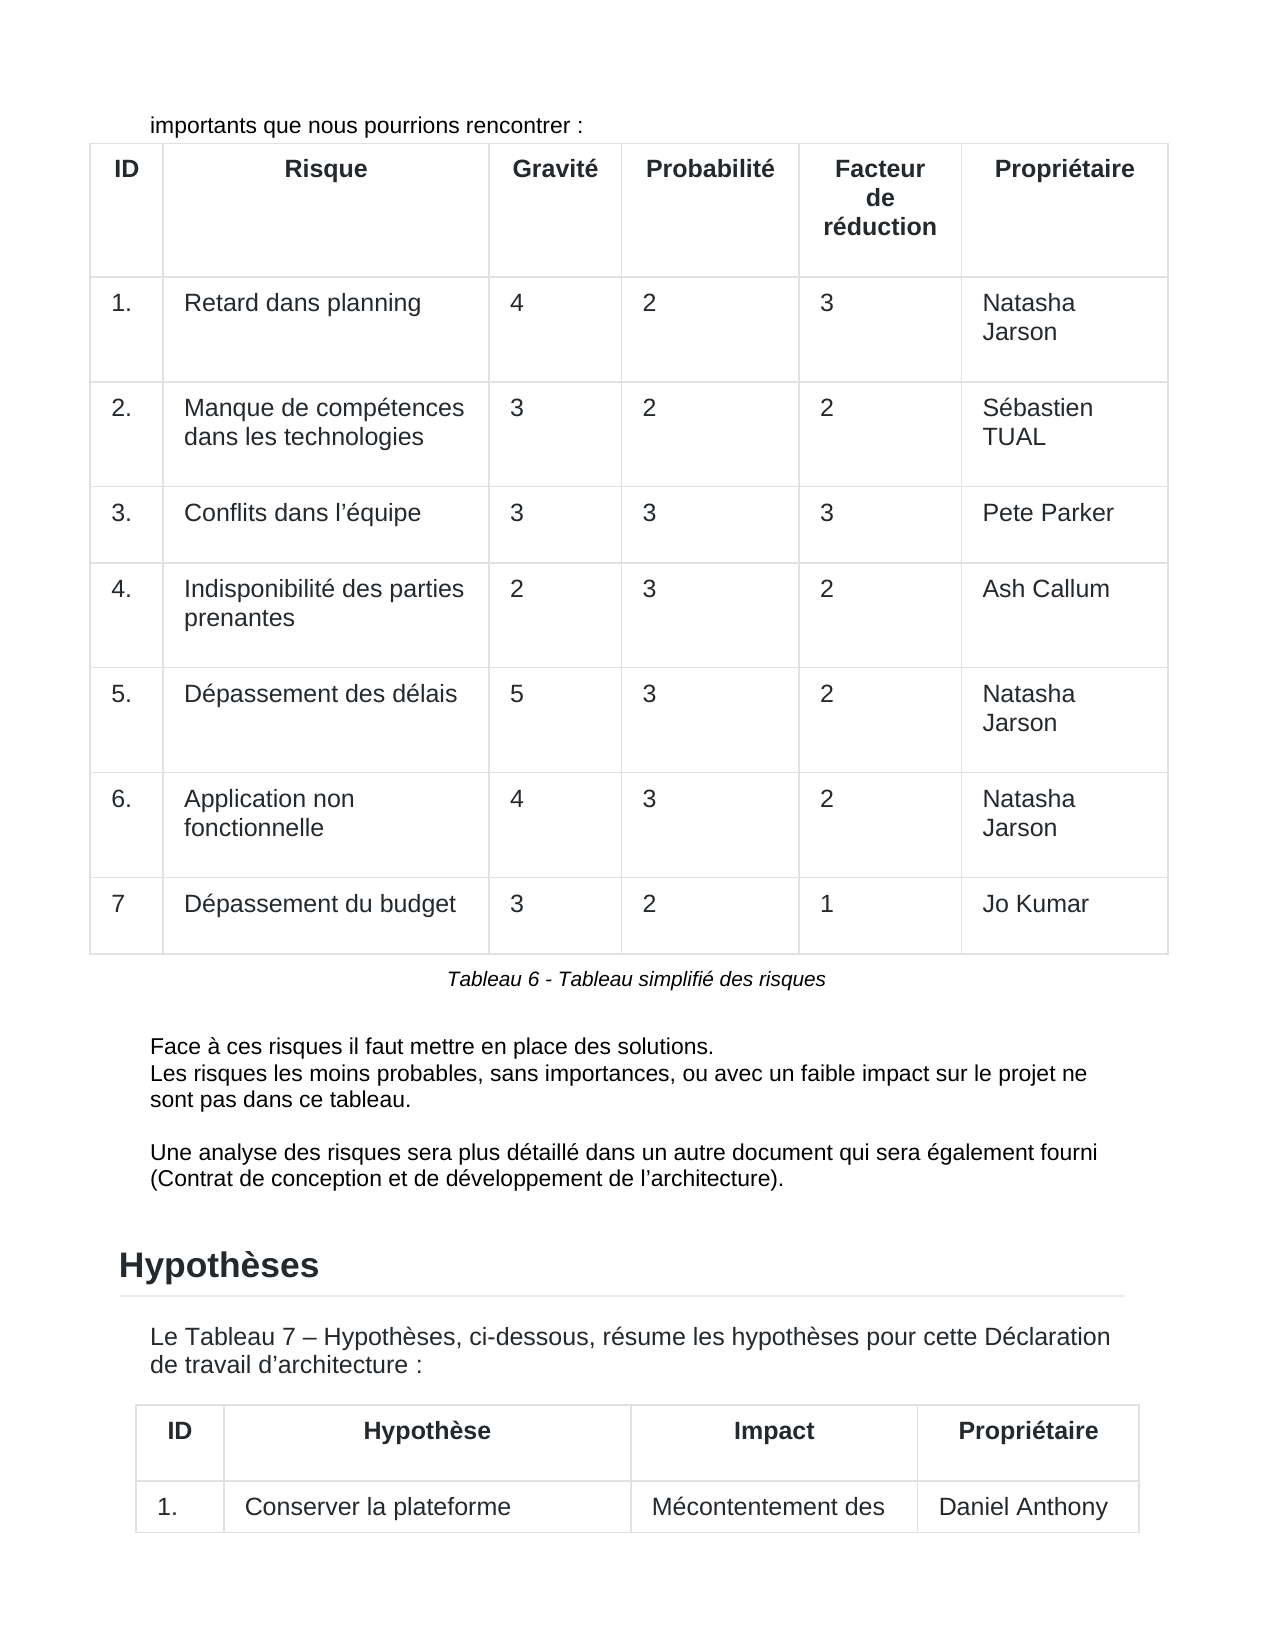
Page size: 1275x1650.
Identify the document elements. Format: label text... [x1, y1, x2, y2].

table_cell Conflits dans l’équipe [164, 487, 488, 562]
table_cell 7 [91, 878, 162, 953]
table_cell 2 [800, 773, 961, 877]
text Les risques les moins probables, sans importances, ou avec un faible impact sur le projet ne sont pas dans ce tableau. [150, 1059, 1125, 1112]
table_cell Natasha Jarson [962, 668, 1167, 772]
table_cell 4. [91, 564, 162, 667]
table_cell 3 [622, 773, 798, 877]
table_cell 2 [800, 383, 961, 486]
table_cell Natasha Jarson [962, 773, 1167, 877]
table_cell Sébastien TUAL [962, 383, 1167, 486]
table_header ID [91, 144, 162, 276]
table_header Facteur de réduction [800, 144, 961, 276]
table_header Propriétaire [918, 1406, 1138, 1480]
table_cell 2 [800, 668, 961, 772]
table_cell 2 [622, 878, 798, 953]
table_cell Jo Kumar [962, 878, 1167, 953]
table_cell 3 [490, 878, 621, 953]
table_cell 2. [91, 383, 162, 486]
text importants que nous pourrions rencontrer : [150, 112, 1125, 138]
table_cell Manque de compétences dans les technologies [164, 383, 488, 486]
subtitle Hypothèses [119, 1244, 1125, 1295]
table_cell Daniel Anthony [918, 1482, 1138, 1532]
table_cell Pete Parker [962, 487, 1167, 562]
table_cell 3 [800, 487, 961, 562]
table_cell 4 [490, 278, 621, 381]
table_cell 3 [622, 564, 798, 667]
table_cell 2 [622, 383, 798, 486]
table_cell Conserver la plateforme [225, 1482, 630, 1532]
table_header Gravité [490, 144, 621, 276]
table_cell 4 [490, 773, 621, 877]
table_cell Dépassement des délais [164, 668, 488, 772]
table_cell 1 [800, 878, 961, 953]
table_cell 3 [622, 487, 798, 562]
text Tableau 6 - Tableau simplifié des risques [150, 967, 1125, 991]
table_header Probabilité [622, 144, 798, 276]
text Une analyse des risques sera plus détaillé dans un autre document qui sera également fourni (Contrat de conception et de développement de l’architecture). [150, 1139, 1125, 1191]
table_cell 3. [91, 487, 162, 562]
table_cell 3 [490, 487, 621, 562]
table_cell 2 [490, 564, 621, 667]
table_cell 5. [91, 668, 162, 772]
table_cell 5 [490, 668, 621, 772]
table_cell Retard dans planning [164, 278, 488, 381]
table_cell Indisponibilité des parties prenantes [164, 564, 488, 667]
table_cell 2 [622, 278, 798, 381]
table_cell 3 [622, 668, 798, 772]
table_cell 2 [800, 564, 961, 667]
table_cell 1. [91, 278, 162, 381]
table_header Risque [164, 144, 488, 276]
table_cell 3 [800, 278, 961, 381]
table_header Propriétaire [962, 144, 1167, 276]
table_header ID [137, 1406, 223, 1480]
table_cell Application non fonctionnelle [164, 773, 488, 877]
text Face à ces risques il faut mettre en place des solutions. [150, 1033, 1125, 1059]
table_cell Natasha Jarson [962, 278, 1167, 381]
text Le Tableau 7 – Hypothèses, ci-dessous, résume les hypothèses pour cette Déclaration de travail d’architecture : [150, 1322, 1125, 1379]
table_cell Ash Callum [962, 564, 1167, 667]
table_cell 1. [137, 1482, 223, 1532]
table_cell Mécontentement des [632, 1482, 917, 1532]
table_header Impact [632, 1406, 917, 1480]
table_cell 6. [91, 773, 162, 877]
table_cell Dépassement du budget [164, 878, 488, 953]
table_cell 3 [490, 383, 621, 486]
table_header Hypothèse [225, 1406, 630, 1480]
